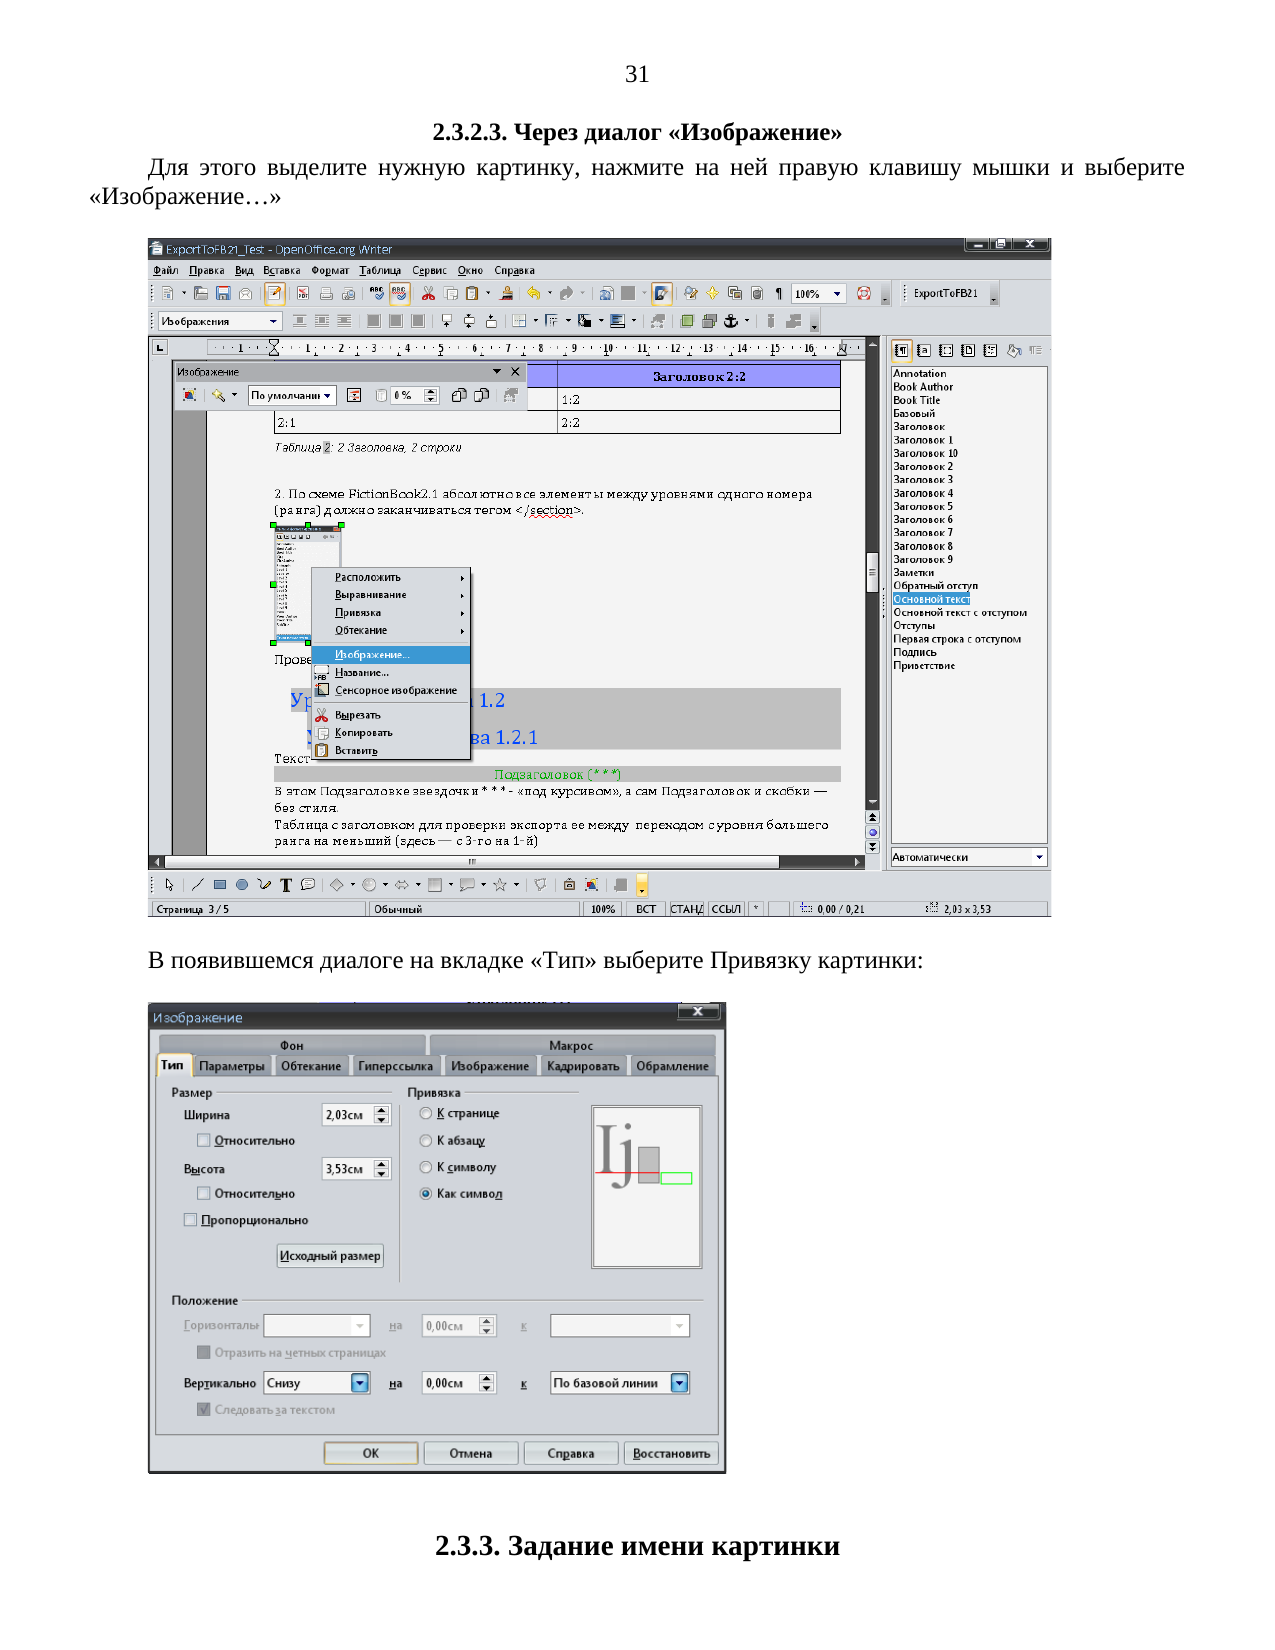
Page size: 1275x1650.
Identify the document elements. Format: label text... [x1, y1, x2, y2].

text Для этого выделите нужную картинку, нажмите на ней правую клавишу мышки и выберите «Изображение…» [89, 152, 1186, 210]
text В появившемся диалоге на вкладке «Тип» выберите Привязку картинки: [89, 945, 1186, 974]
picture [147, 1002, 727, 1474]
subtitle 2.3.2.3. Через диалог «Изображение» [89, 117, 1186, 146]
subtitle 2.3.3. Задание имени картинки [89, 1528, 1186, 1561]
picture [147, 238, 1052, 917]
